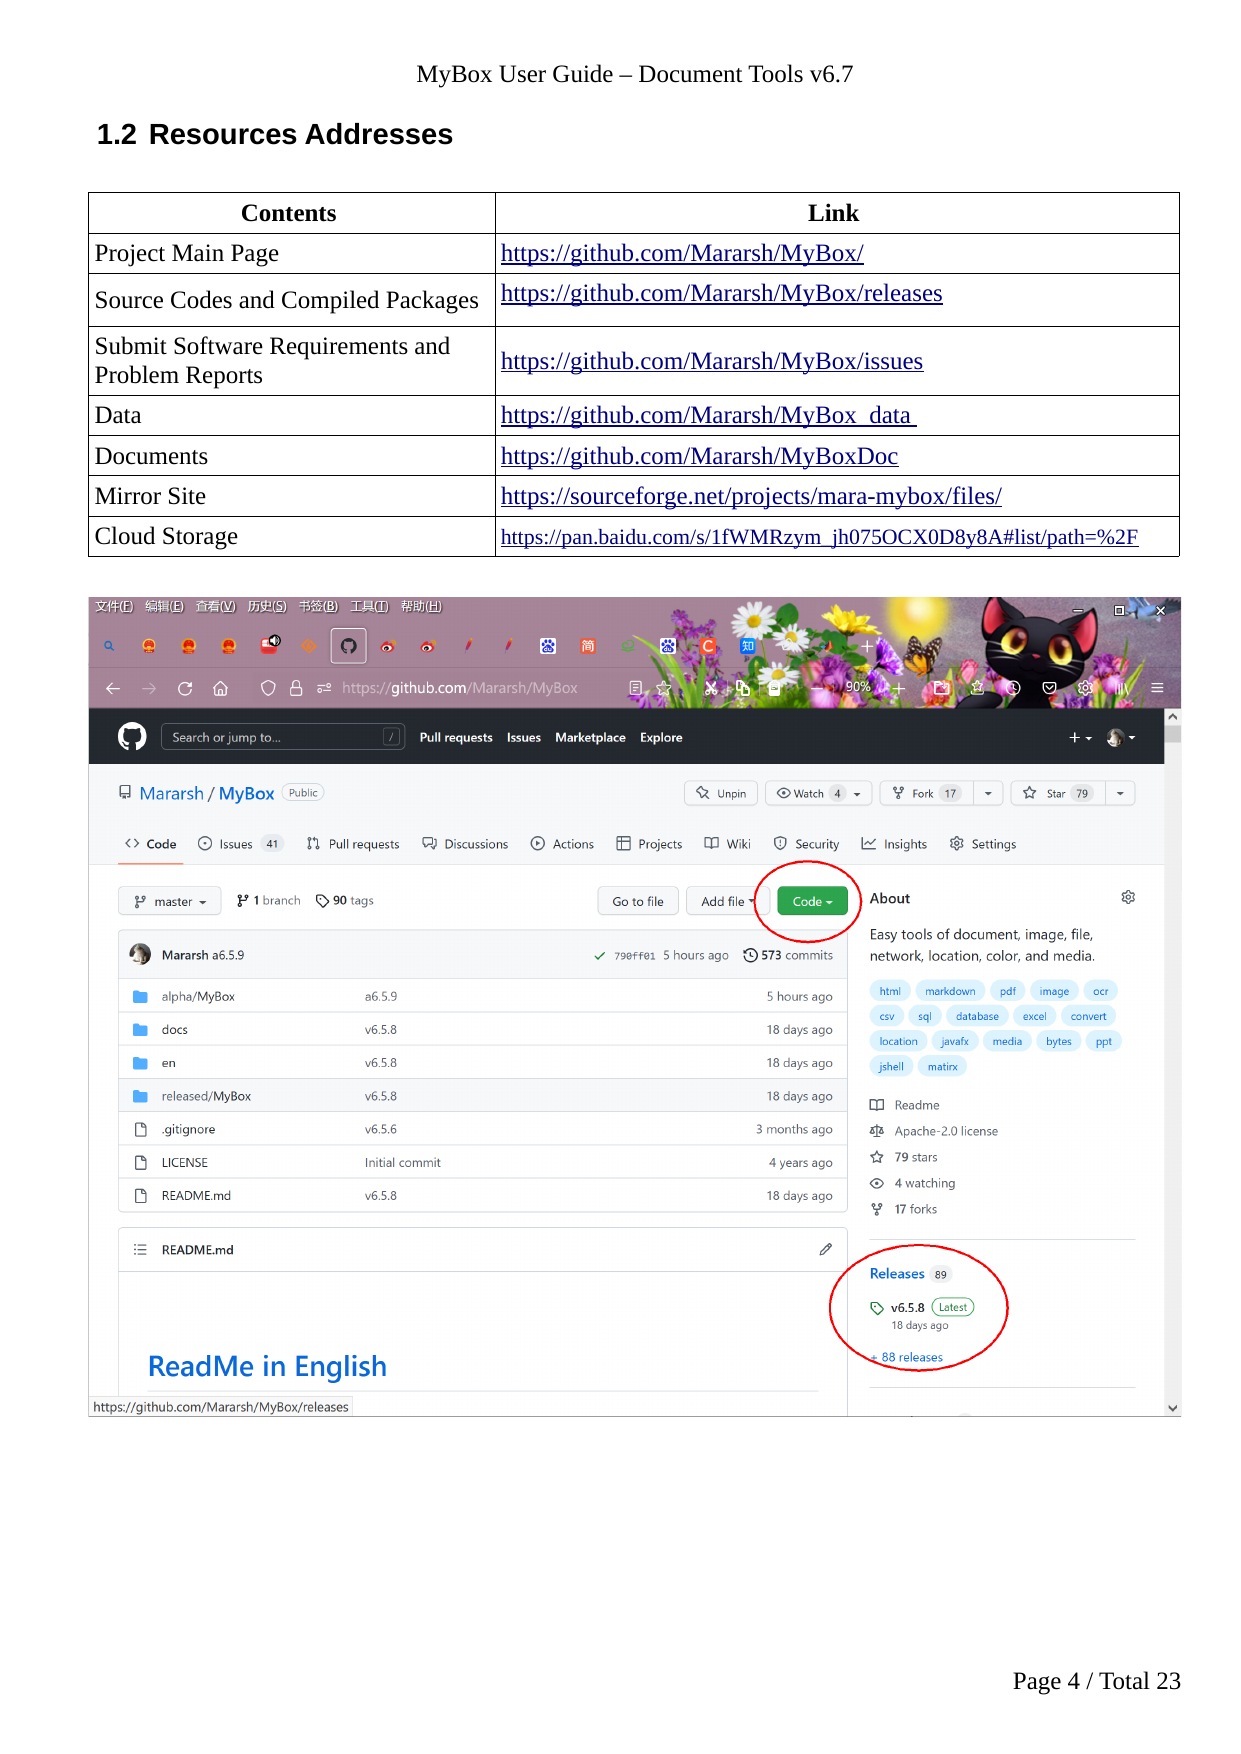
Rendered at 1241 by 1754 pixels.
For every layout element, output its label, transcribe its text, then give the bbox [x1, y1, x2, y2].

table_cell https://github.com/Mararsh/MyBox/releases [496, 274, 1179, 326]
table_cell https://github.com/Mararsh/MyBoxDoc [496, 436, 1179, 475]
table_cell https://github.com/Mararsh/MyBox/ [496, 234, 1179, 273]
table_cell Source Codes and Compiled Packages [89, 274, 495, 326]
table_cell https://pan.baidu.com/s/1fWMRzym_jh075OCX0D8y8A#list/path=%2F [496, 517, 1179, 556]
table_cell Data [89, 396, 495, 435]
table_cell Project Main Page [89, 234, 495, 273]
table_cell Submit Software Requirements and Problem Reports [89, 327, 495, 394]
table_cell https://github.com/Mararsh/MyBox/issues [496, 327, 1179, 394]
table_header Link [496, 193, 1179, 232]
picture [88, 597, 1182, 1417]
table_cell https://sourceforge.net/projects/mara-mybox/files/ [496, 476, 1179, 516]
table_header Contents [89, 193, 495, 232]
subtitle Resources Addresses [88, 117, 1181, 151]
table_cell Documents [89, 436, 495, 475]
table_cell https://github.com/Mararsh/MyBox_data [496, 396, 1179, 435]
table_cell Mirror Site [89, 476, 495, 516]
table_cell Cloud Storage [89, 517, 495, 556]
